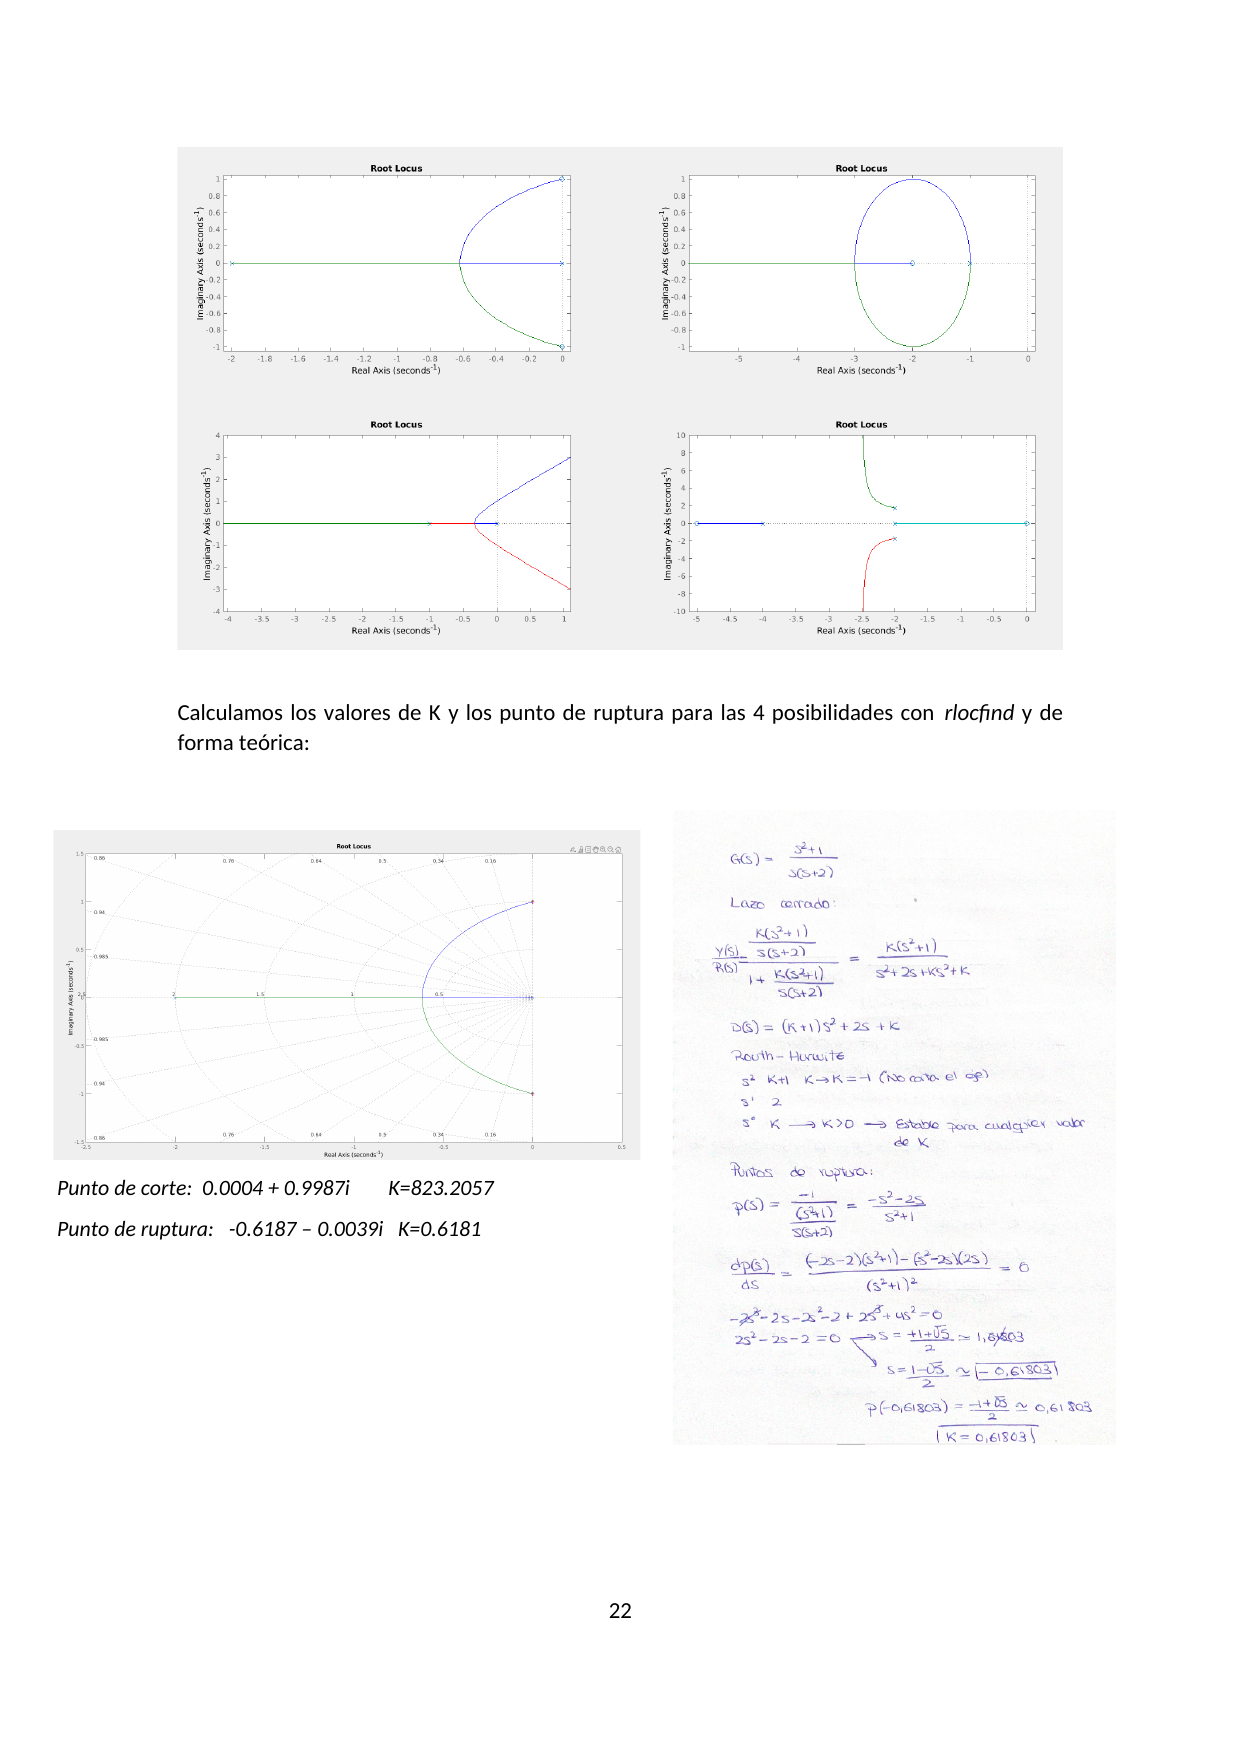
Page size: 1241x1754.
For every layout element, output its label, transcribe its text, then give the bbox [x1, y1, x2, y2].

picture [53, 830, 641, 1160]
text Punto de ruptura: -0.6187 – 0.0039i K=0.6181 [57, 1215, 644, 1242]
picture [672, 810, 1116, 1445]
picture [177, 147, 1063, 650]
text Punto de corte: 0.0004 + 0.9987i K=823.2057 [57, 826, 644, 1200]
text Calculamos los valores de K y los punto de ruptura para las 4 posibilidades con rlocfind y de forma teórica: [177, 698, 1063, 757]
